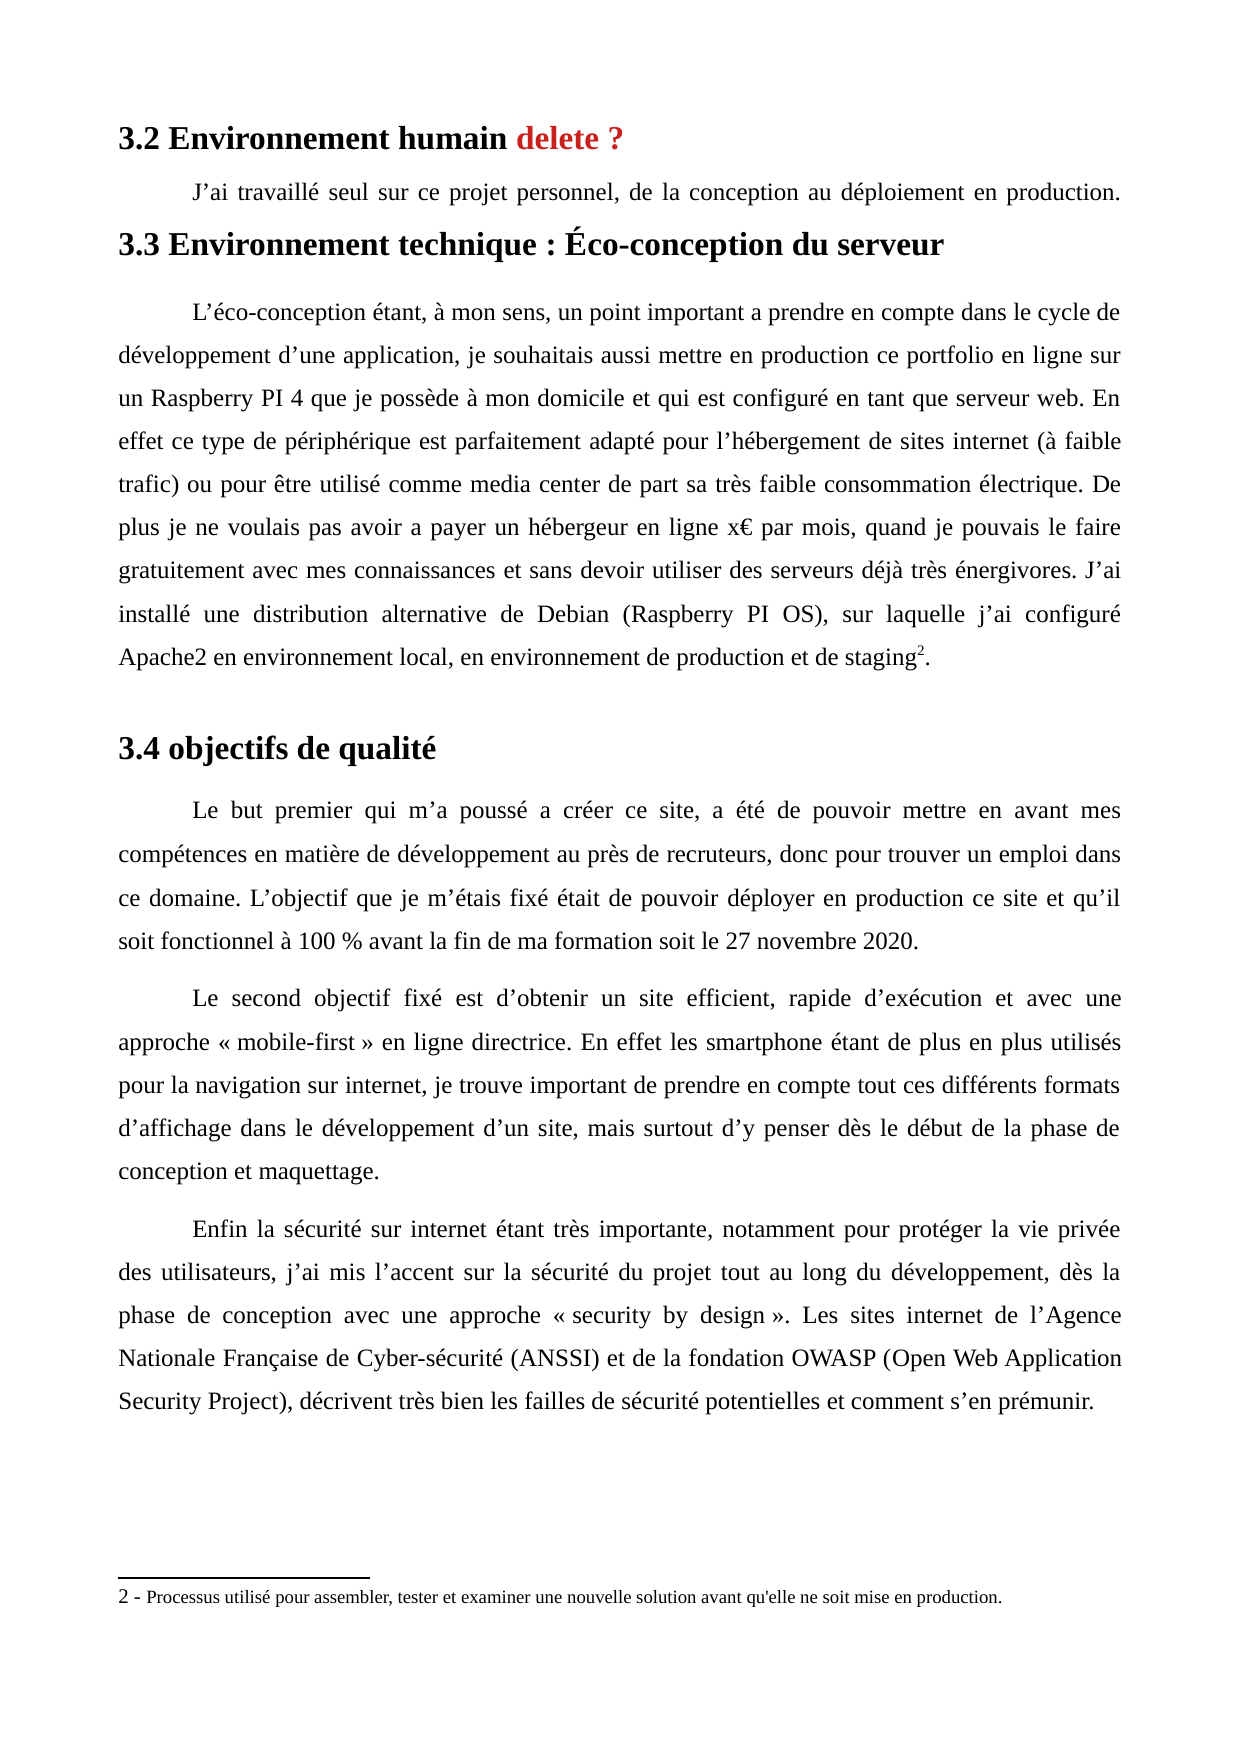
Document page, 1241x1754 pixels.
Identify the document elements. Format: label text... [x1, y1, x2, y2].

text J’ai travaillé seul sur ce projet personnel, de la conception au déploiement en production. 3.3 Environnement technique : Éco-conception du serveur [118, 177, 1122, 263]
text 3.4 objectifs de qualité [118, 728, 1122, 767]
text L’éco-conception étant, à mon sens, un point important a prendre en compte dans le cycle de développement d’une application, je souhaitais aussi mettre en production ce portfolio en ligne sur un Raspberry PI 4 que je possède à mon domicile et qui est configuré en tant que serveur web. En effet ce type de périphérique est parfaitement adapté pour l’hébergement de sites internet (à faible trafic) ou pour être utilisé comme media center de part sa très faible consommation électrique. De plus je ne voulais pas avoir a payer un hébergeur en ligne x€ par mois, quand je pouvais le faire gratuitement avec mes connaissances et sans devoir utiliser des serveurs déjà très énergivores. J’ai installé une distribution alternative de Debian (Raspberry PI OS), sur laquelle j’ai configuré Apache2 en environnement local, en environnement de production et de staging. [118, 297, 1122, 671]
text Le but premier qui m’a poussé a créer ce site, a été de pouvoir mettre en avant mes compétences en matière de développement au près de recruteurs, donc pour trouver un emploi dans ce domaine. L’objectif que je m’étais fixé était de pouvoir déployer en production ce site et qu’il soit fonctionnel à 100 % avant la fin de ma formation soit le 27 novembre 2020. [118, 787, 1122, 954]
text - Processus utilisé pour assembler, tester et examiner une nouvelle solution avant qu'elle ne soit mise en production. [118, 1584, 1122, 1608]
text Enfin la sécurité sur internet étant très importante, notamment pour protéger la vie privée des utilisateurs, j’ai mis l’accent sur la sécurité du projet tout au long du développement, dès la phase de conception avec une approche « security by design ». Les sites internet de l’Agence Nationale Française de Cyber-sécurité (ANSSI) et de la fondation OWASP (Open Web Application Security Project), décrivent très bien les failles de sécurité potentielles et comment s’en prémunir. [118, 1214, 1122, 1415]
text 3.2 Environnement humain delete ? [118, 118, 1122, 156]
text Le second objectif fixé est d’obtenir un site efficient, rapide d’exécution et avec une approche « mobile-first » en ligne directrice. En effet les smartphone étant de plus en plus utilisés pour la navigation sur internet, je trouve important de prendre en compte tout ces différents formats d’affichage dans le développement d’un site, mais surtout d’y penser dès le début de la phase de conception et maquettage. [118, 983, 1122, 1185]
